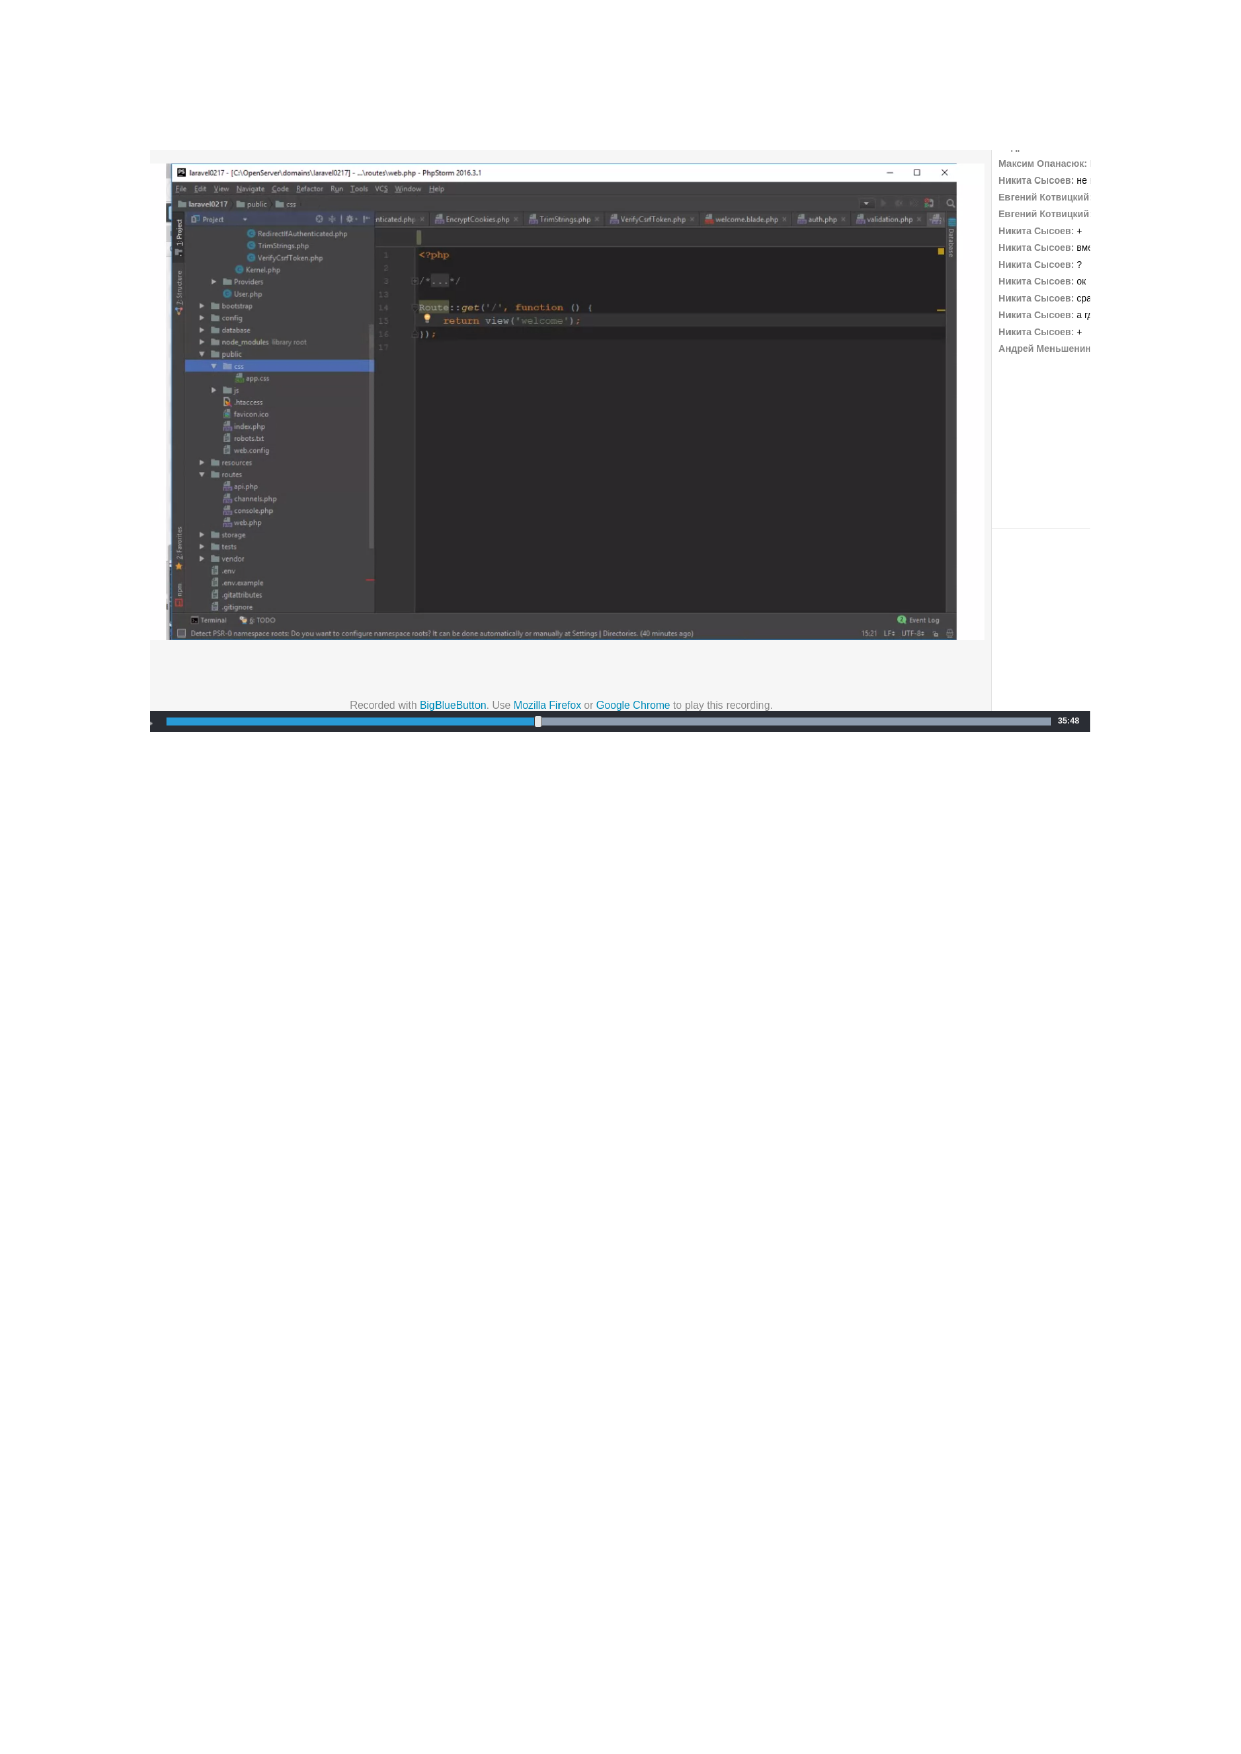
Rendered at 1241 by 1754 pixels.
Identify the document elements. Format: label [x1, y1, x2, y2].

picture [150, 150, 1091, 732]
